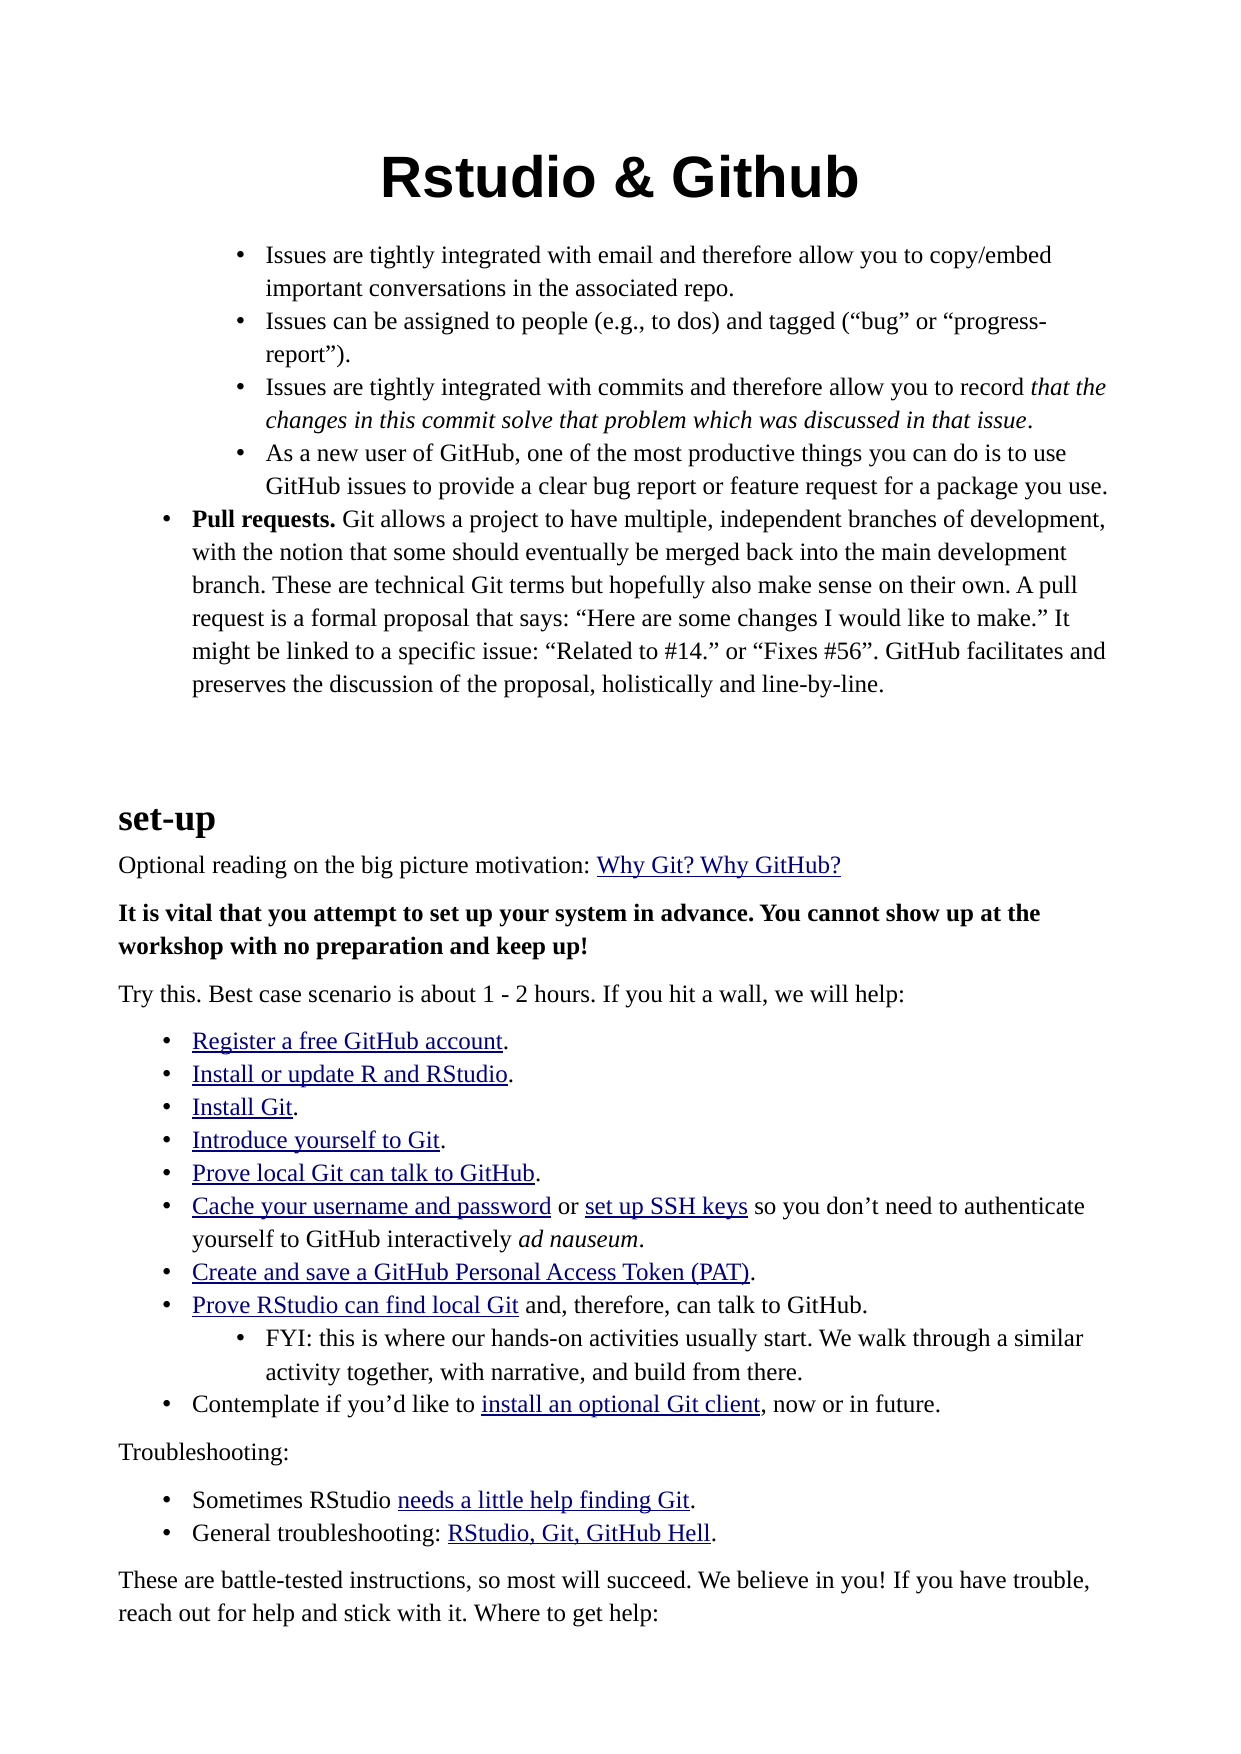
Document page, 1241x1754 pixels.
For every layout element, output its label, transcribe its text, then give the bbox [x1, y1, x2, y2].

list Create and save a GitHub Personal Access Token (PAT). [162, 1257, 1122, 1286]
list Pull requests. Git allows a project to have multiple, independent branches of development, with the notion that some should eventually be merged back into the main development branch. These are technical Git terms but hopefully also make sense on their own. A pull request is a formal proposal that says: “Here are some changes I would like to make.” It might be linked to a specific issue: “Related to #14.” or “Fixes #56”. GitHub facilitates and preserves the discussion of the proposal, holistically and line-by-line. [162, 504, 1122, 698]
list Prove local Git can talk to GitHub. [162, 1158, 1122, 1187]
list FYI: this is where our hands-on activities usually start. We walk through a similar activity together, with narrative, and build from there. [236, 1323, 1122, 1385]
text These are battle-tested instructions, so most will succeed. We believe in you! If you have trouble, reach out for help and stick with it. Where to get help: [118, 1565, 1122, 1627]
list Install Git. [162, 1092, 1122, 1121]
list Cache your username and password or set up SSH keys so you don’t need to authenticate yourself to GitHub interactively ad nauseum. [162, 1191, 1122, 1253]
text Optional reading on the big picture motivation: Why Git? Why GitHub? [118, 851, 1122, 879]
list Register a free GitHub account. [162, 1026, 1122, 1055]
text Troubleshooting: [118, 1437, 1122, 1466]
list General troubleshooting: RStudio, Git, GitHub Hell. [162, 1518, 1122, 1547]
list Issues are tightly integrated with commits and therefore allow you to record that the changes in this commit solve that problem which was discussed in that issue. [236, 372, 1122, 433]
list Contemplate if you’d like to install an optional Git client, now or in future. [162, 1389, 1122, 1418]
subtitle set-up [118, 795, 1122, 838]
text Try this. Best case scenario is about 1 - 2 hours. If you hit a wall, we will help: [118, 979, 1122, 1007]
list Issues are tightly integrated with email and therefore allow you to copy/embed important conversations in the associated repo. [236, 240, 1122, 301]
list Introduce yourself to Git. [162, 1125, 1122, 1154]
list Prove RStudio can find local Git and, therefore, can talk to GitHub. [162, 1291, 1122, 1319]
list As a new user of GitHub, one of the most productive things you can do is to use GitHub issues to provide a clear bug report or feature request for a package you use. [236, 438, 1122, 499]
list Sometimes RStudio needs a little help finding Git. [162, 1485, 1122, 1513]
list Install or update R and RStudio. [162, 1059, 1122, 1088]
list Issues can be assigned to people (e.g., to dos) and tagged (“bug” or “progress-report”). [236, 306, 1122, 367]
text It is vital that you attempt to set up your system in advance. You cannot show up at the workshop with no preparation and keep up! [118, 898, 1122, 960]
